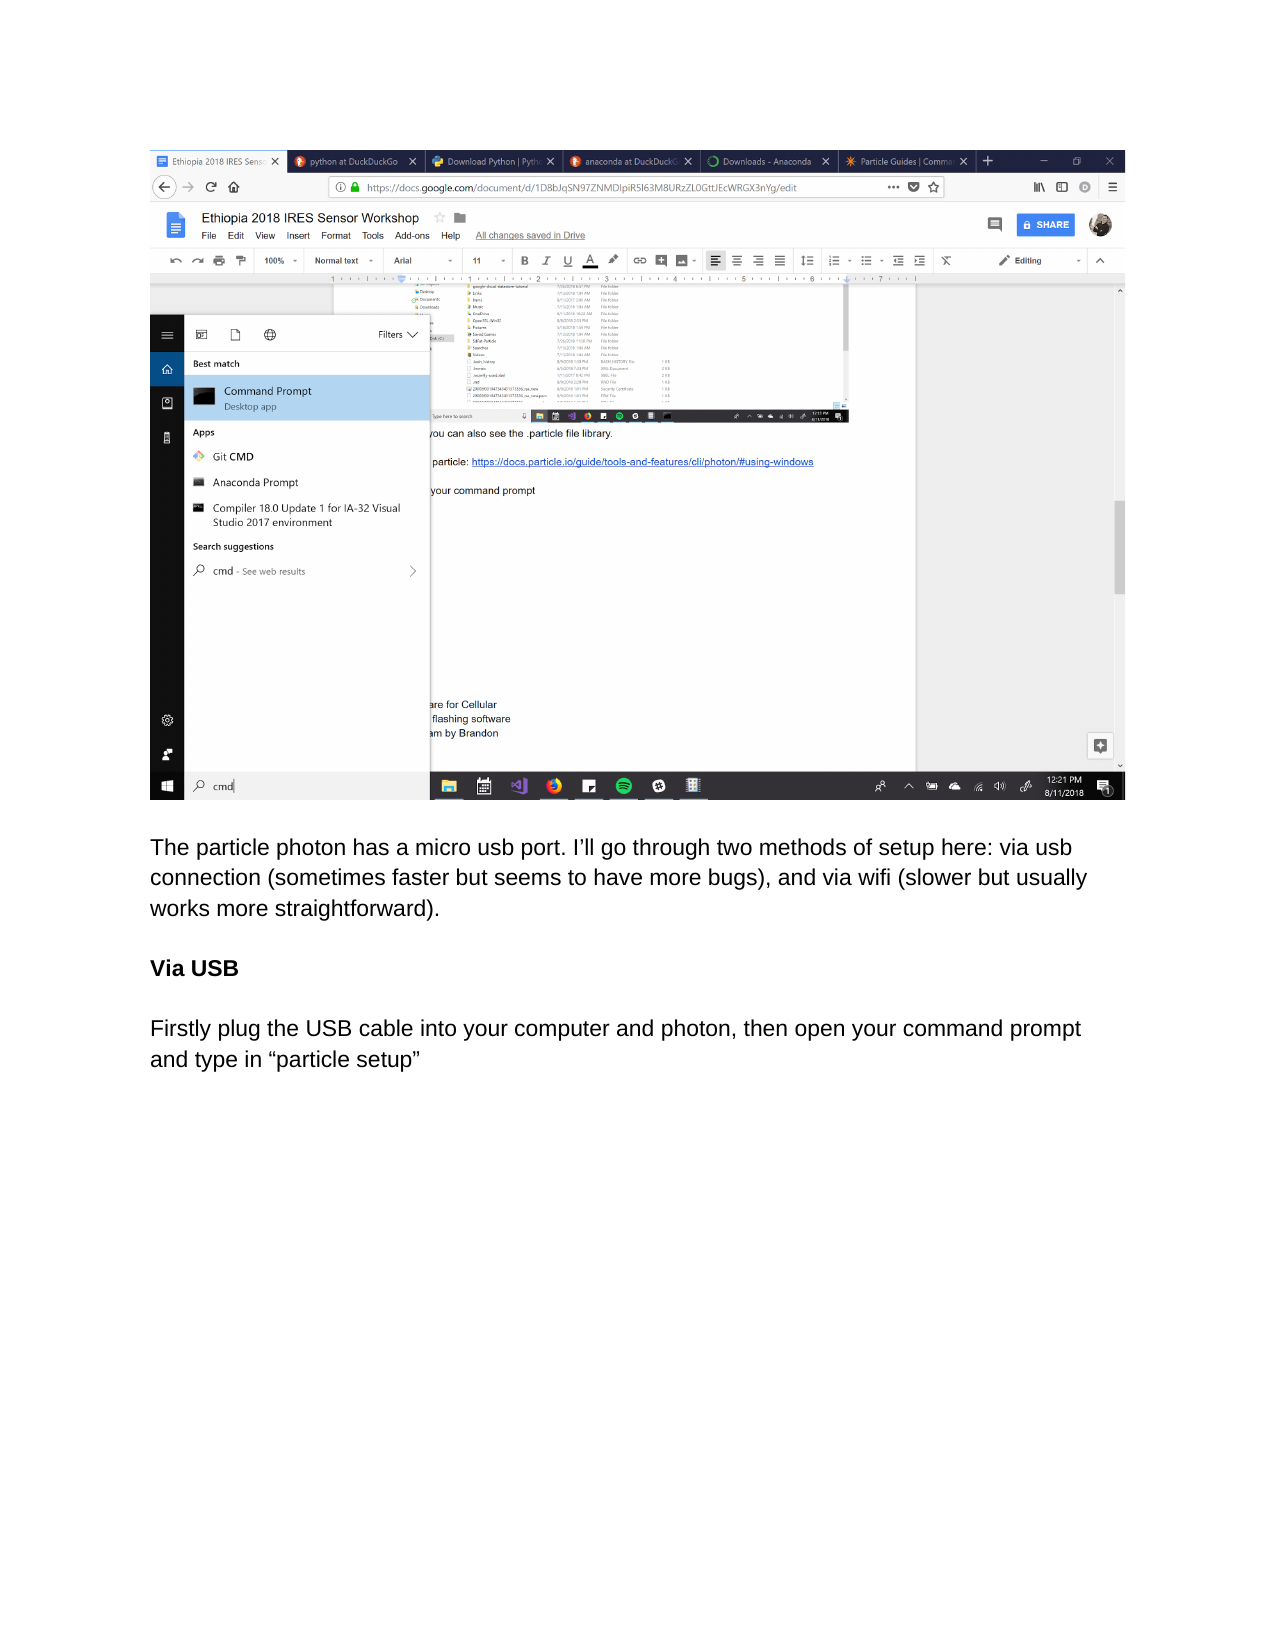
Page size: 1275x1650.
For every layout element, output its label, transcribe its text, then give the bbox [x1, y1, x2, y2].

text The particle photon has a micro usb port. I’ll go through two methods of setup here: via usb connection (sometimes faster but seems to have more bugs), and via wifi (slower but usually works more straightforward). [150, 834, 1125, 921]
text Firstly plug the USB cable into your computer and photon, then open your command prompt and type in “particle setup” [150, 1015, 1125, 1072]
text Via USB [150, 955, 1125, 981]
picture [150, 150, 1125, 800]
